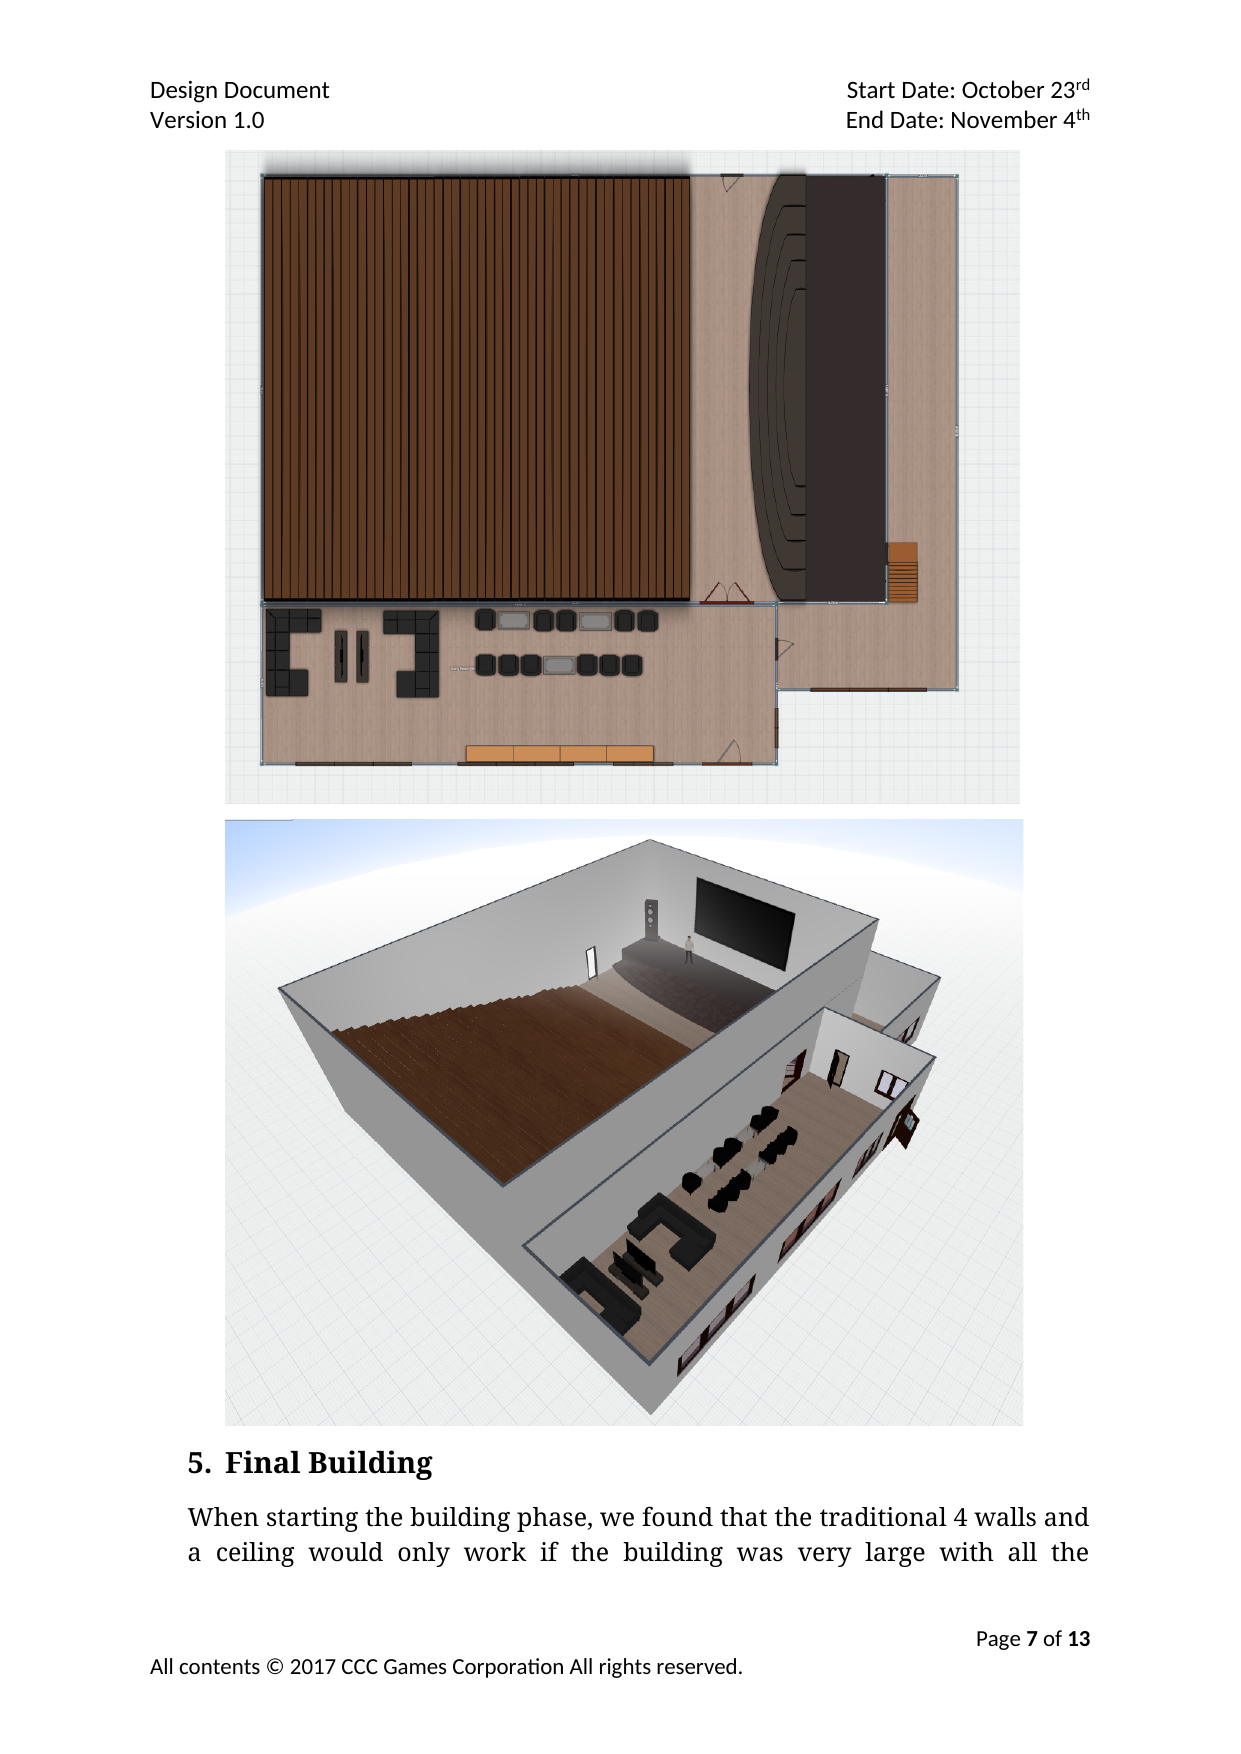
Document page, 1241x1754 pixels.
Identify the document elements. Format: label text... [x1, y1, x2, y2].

text When starting the building phase, we found that the traditional 4 walls and a ceiling would only work if the building was very large with all the [187, 1500, 1090, 1568]
list Final Building [187, 1443, 1090, 1482]
